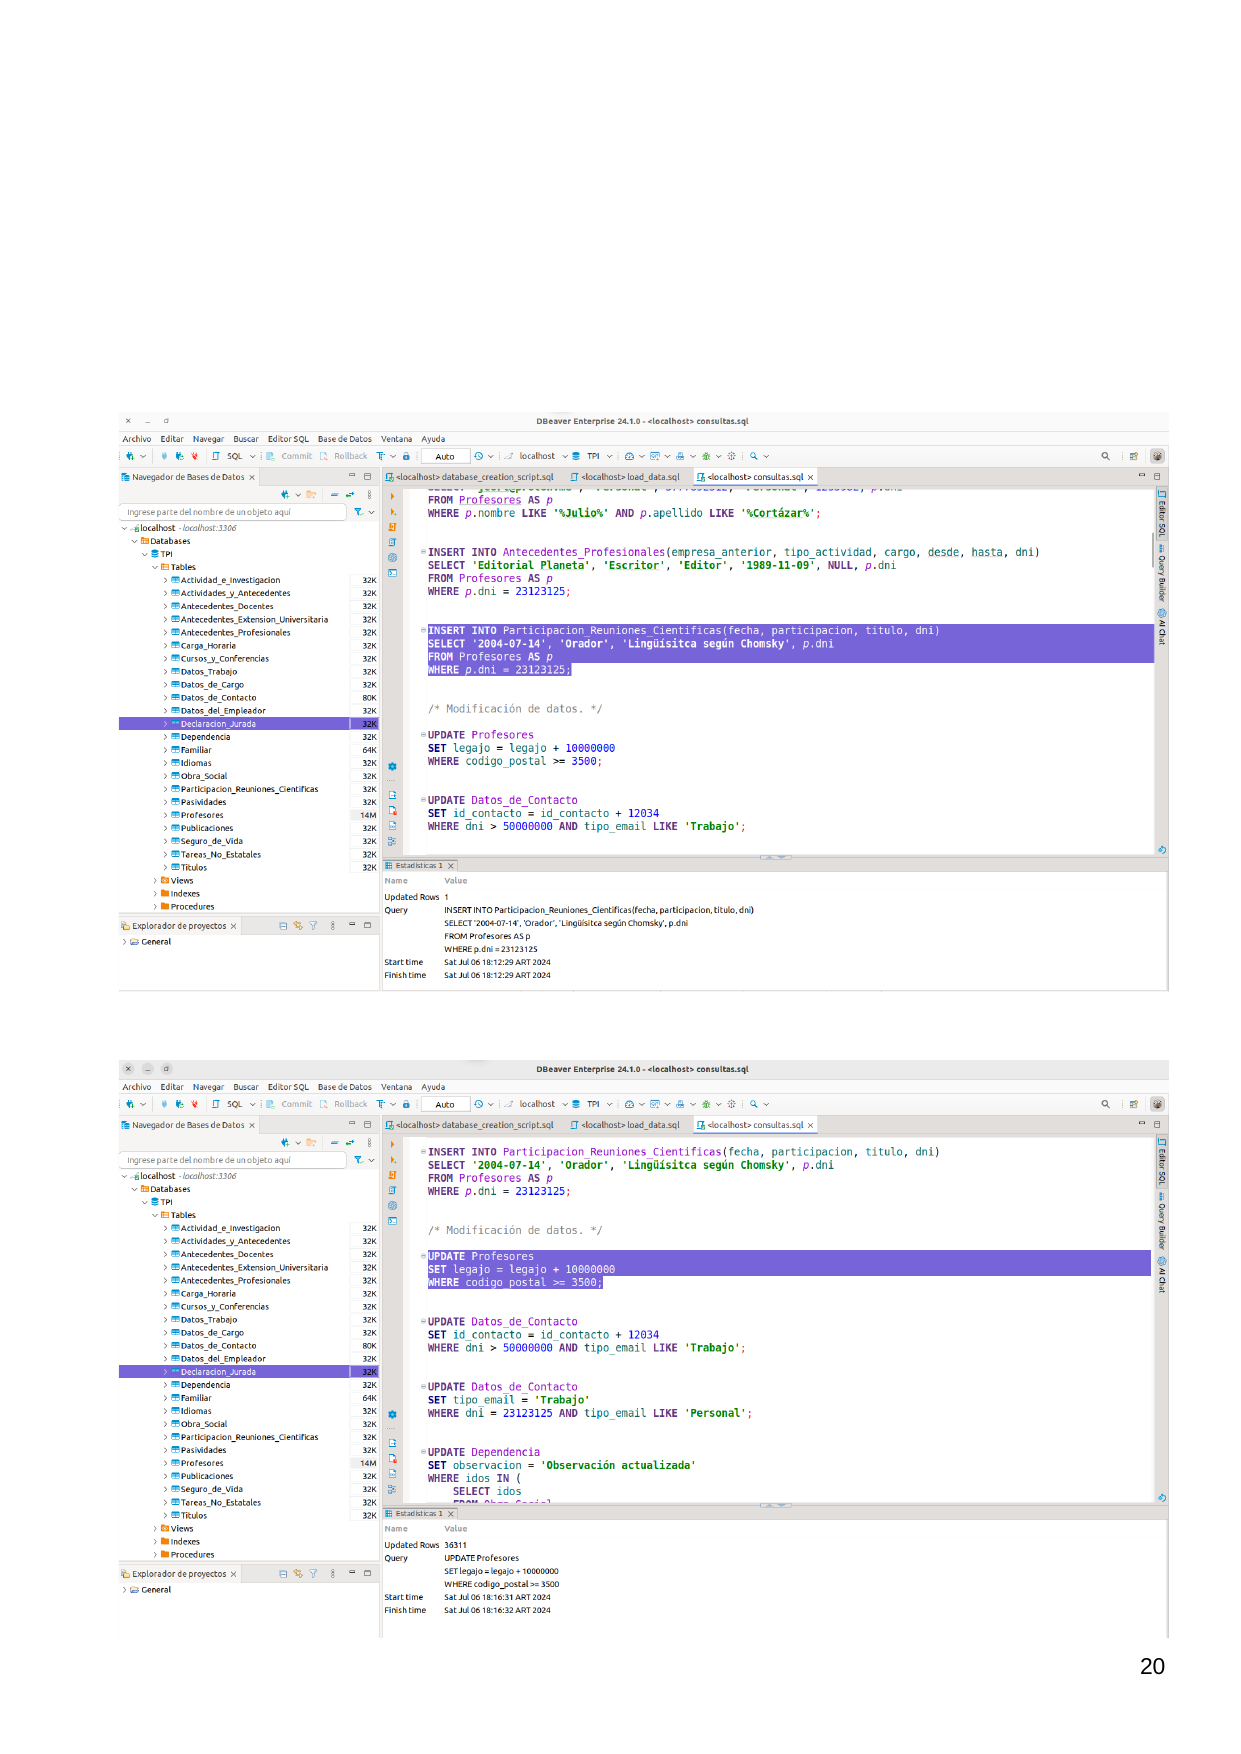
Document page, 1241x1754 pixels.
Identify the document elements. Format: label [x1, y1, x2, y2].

picture [118, 412, 1169, 992]
picture [118, 1060, 1169, 1638]
